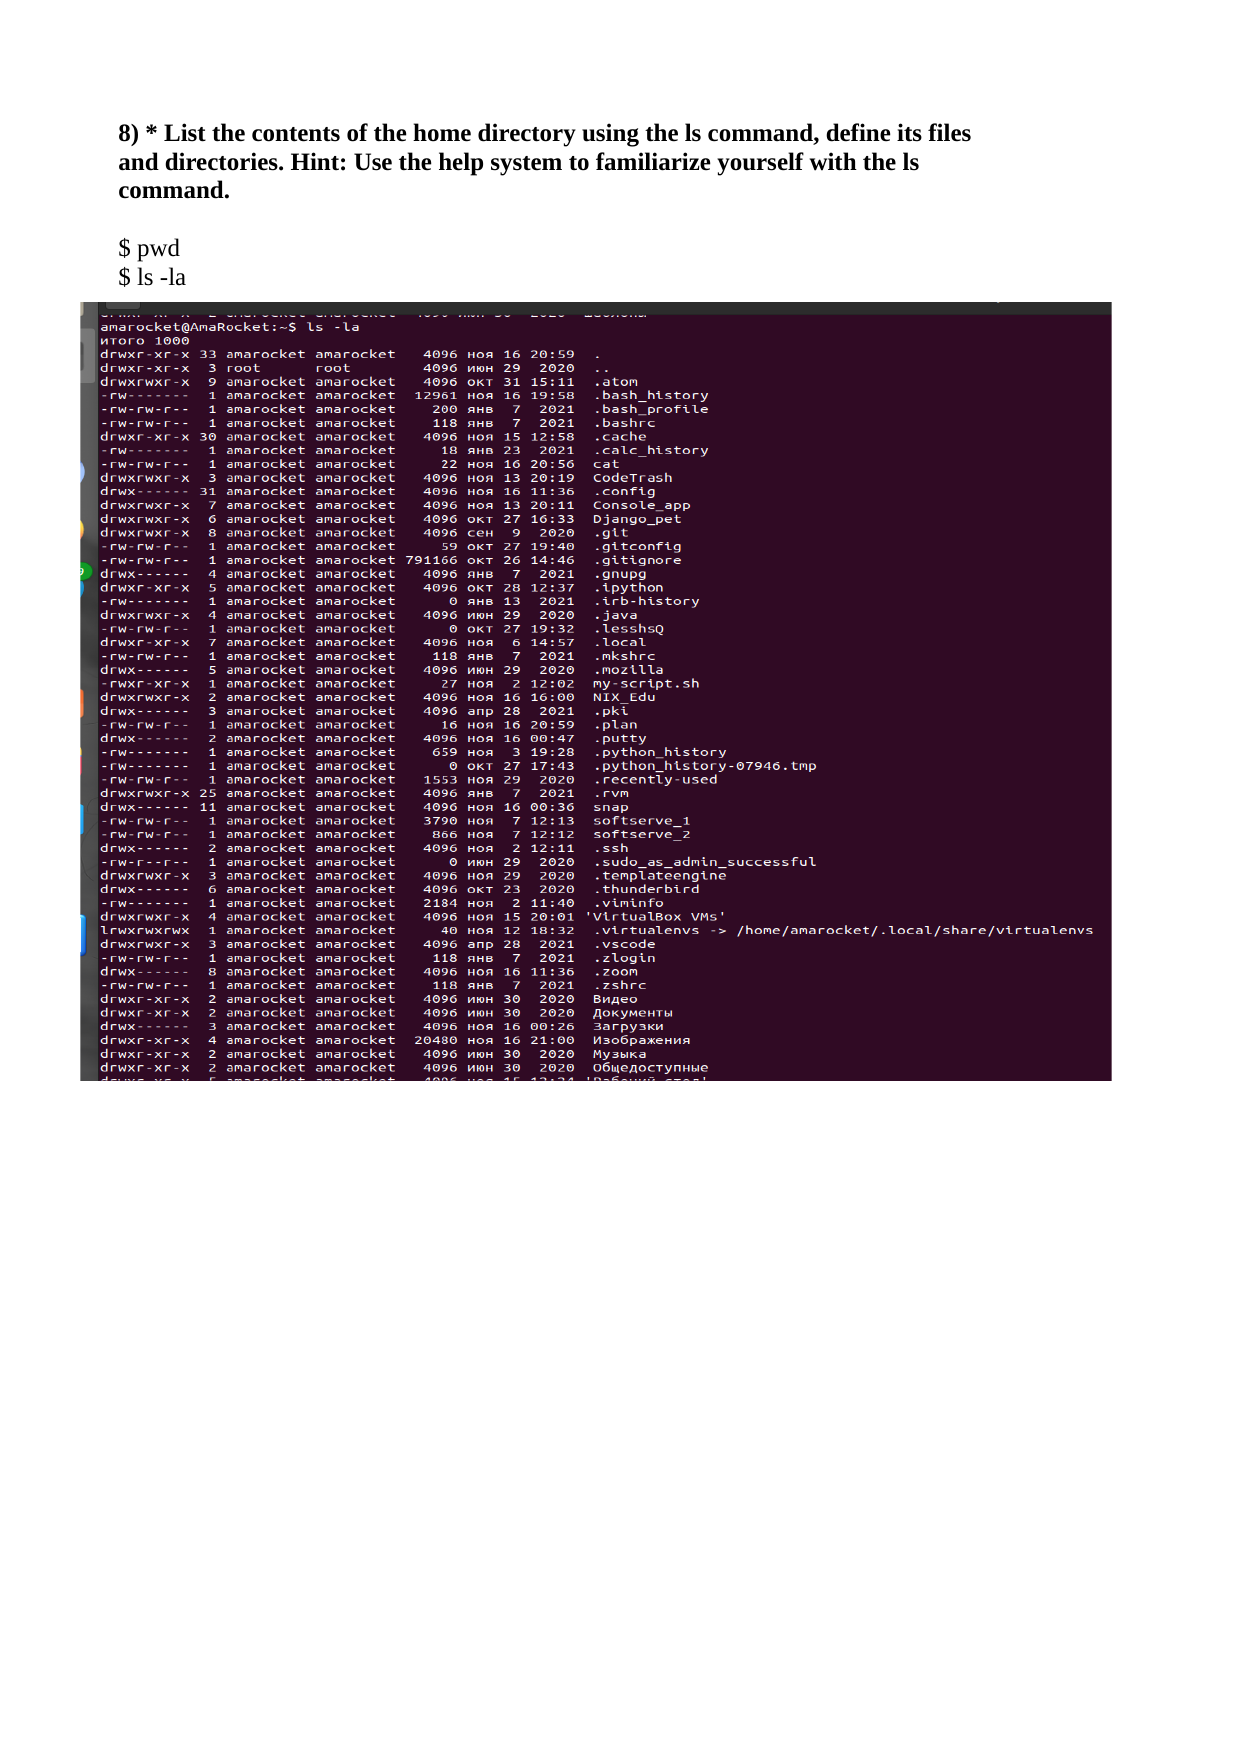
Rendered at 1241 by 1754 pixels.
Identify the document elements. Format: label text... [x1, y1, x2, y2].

text $ ls -la [118, 262, 1122, 291]
text 8) * List the contents of the home directory using the ls command, define its files [118, 118, 1122, 147]
text command. [118, 176, 1122, 204]
picture [80, 302, 251, 1081]
text and directories. Hint: Use the help system to familiarize yourself with the ls [118, 147, 1122, 176]
text $ pwd [118, 233, 1122, 262]
